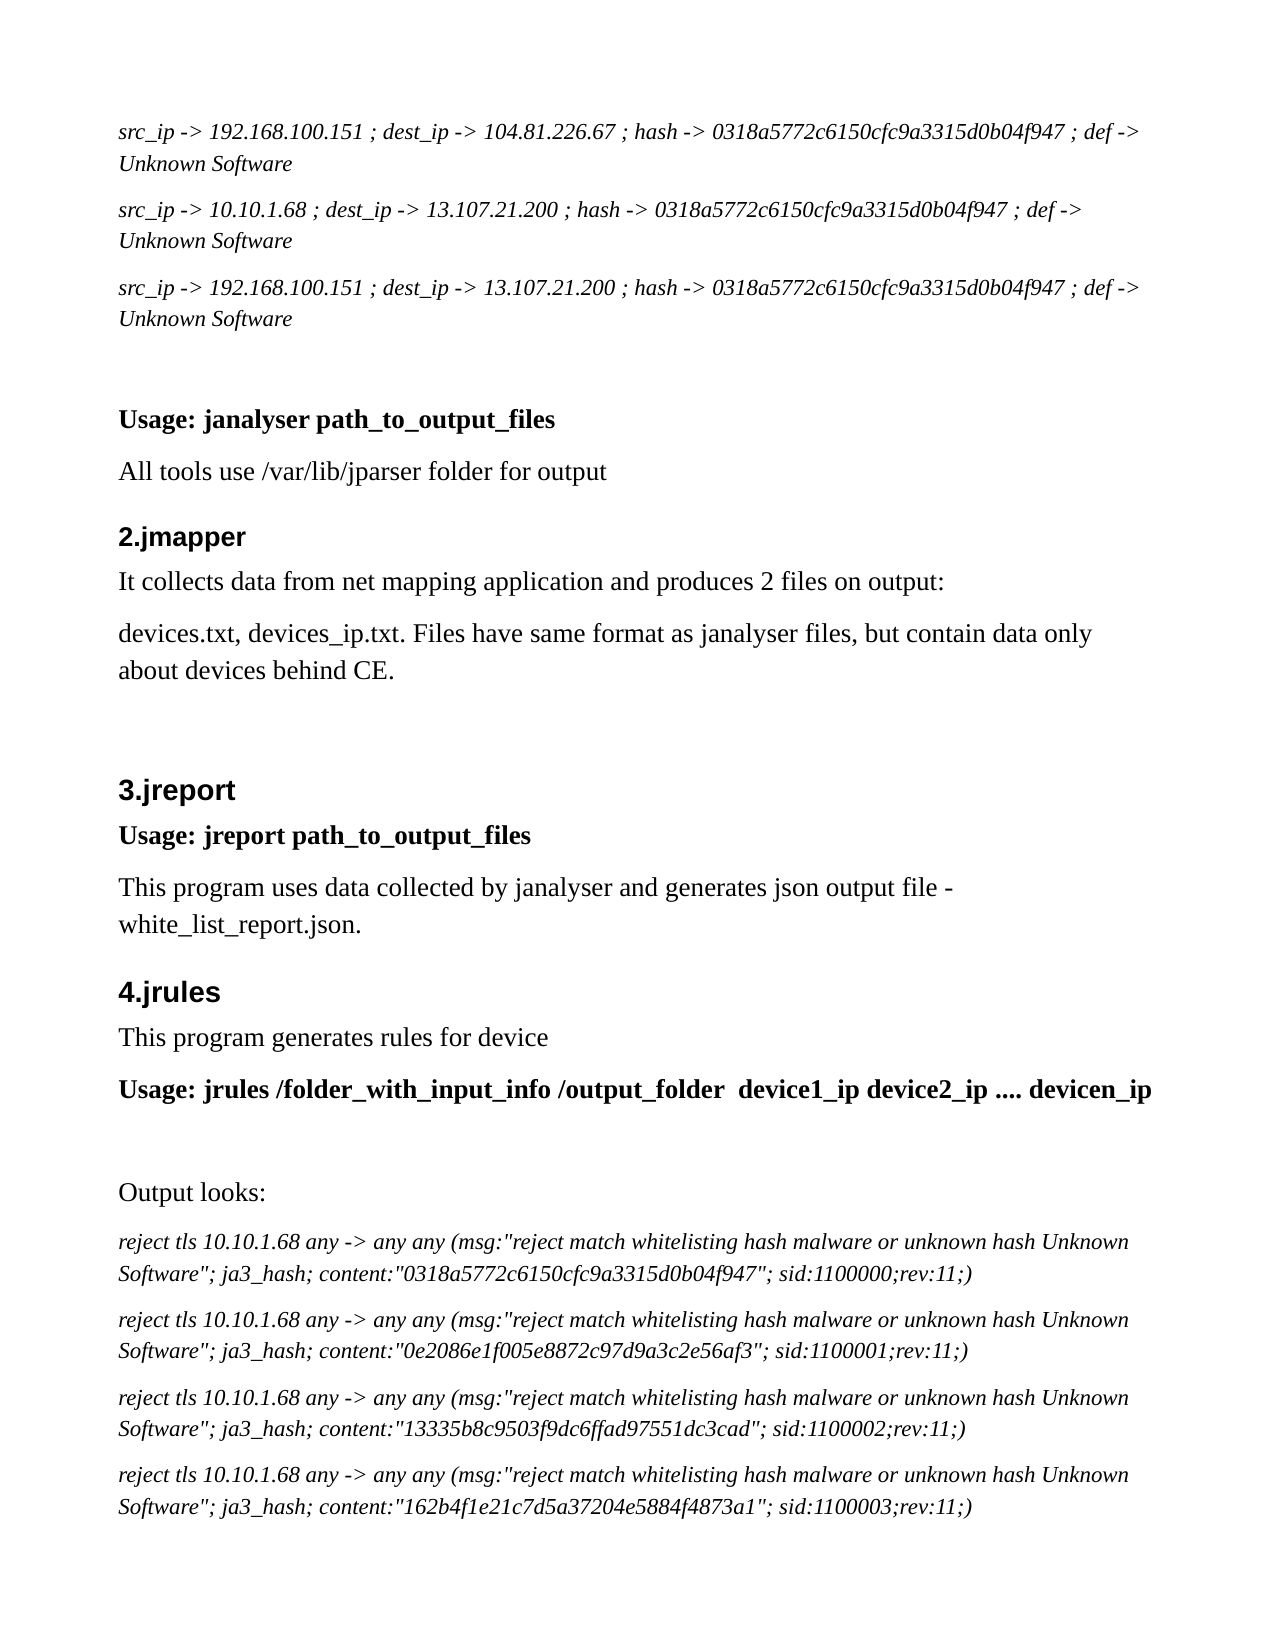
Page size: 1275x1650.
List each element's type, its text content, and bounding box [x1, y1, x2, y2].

text devices.txt, devices_ip.txt. Files have same format as janalyser files, but contain data only about devices behind CE. [118, 617, 1157, 686]
text src_ip -> 10.10.1.68 ; dest_ip -> 13.107.21.200 ; hash -> 0318a5772c6150cfc9a3315d0b04f947 ; def -> Unknown Software [118, 196, 1157, 254]
text reject tls 10.10.1.68 any -> any any (msg:"reject match whitelisting hash malware or unknown hash Unknown Software"; ja3_hash; content:"0318a5772c6150cfc9a3315d0b04f947"; sid:1100000;rev:11;) [118, 1228, 1157, 1286]
text src_ip -> 192.168.100.151 ; dest_ip -> 104.81.226.67 ; hash -> 0318a5772c6150cfc9a3315d0b04f947 ; def -> Unknown Software [118, 118, 1157, 176]
text All tools use /var/lib/jparser folder for output [118, 455, 1157, 486]
text It collects data from net mapping application and produces 2 files on output: [118, 565, 1157, 596]
text Usage: jrules /folder_with_input_info /output_folder device1_ip device2_ip .... devicen_ip [118, 1073, 1157, 1104]
subtitle 4.jrules [118, 974, 1157, 1008]
text This program uses data collected by janalyser and generates json output file - white_list_report.json. [118, 871, 1157, 939]
text Output looks: [118, 1176, 1157, 1208]
text Usage: jreport path_to_output_files [118, 819, 1157, 850]
text src_ip -> 192.168.100.151 ; dest_ip -> 13.107.21.200 ; hash -> 0318a5772c6150cfc9a3315d0b04f947 ; def -> Unknown Software [118, 273, 1157, 331]
text reject tls 10.10.1.68 any -> any any (msg:"reject match whitelisting hash malware or unknown hash Unknown Software"; ja3_hash; content:"0e2086e1f005e8872c97d9a3c2e56af3"; sid:1100001;rev:11;) [118, 1306, 1157, 1364]
text reject tls 10.10.1.68 any -> any any (msg:"reject match whitelisting hash malware or unknown hash Unknown Software"; ja3_hash; content:"162b4f1e21c7d5a37204e5884f4873a1"; sid:1100003;rev:11;) [118, 1461, 1157, 1519]
text Usage: janalyser path_to_output_files [118, 403, 1157, 434]
text This program generates rules for device [118, 1021, 1157, 1052]
subtitle 3.jreport [118, 773, 1157, 806]
subtitle 2.jmapper [118, 521, 1157, 553]
text reject tls 10.10.1.68 any -> any any (msg:"reject match whitelisting hash malware or unknown hash Unknown Software"; ja3_hash; content:"13335b8c9503f9dc6ffad97551dc3cad"; sid:1100002;rev:11;) [118, 1384, 1157, 1442]
